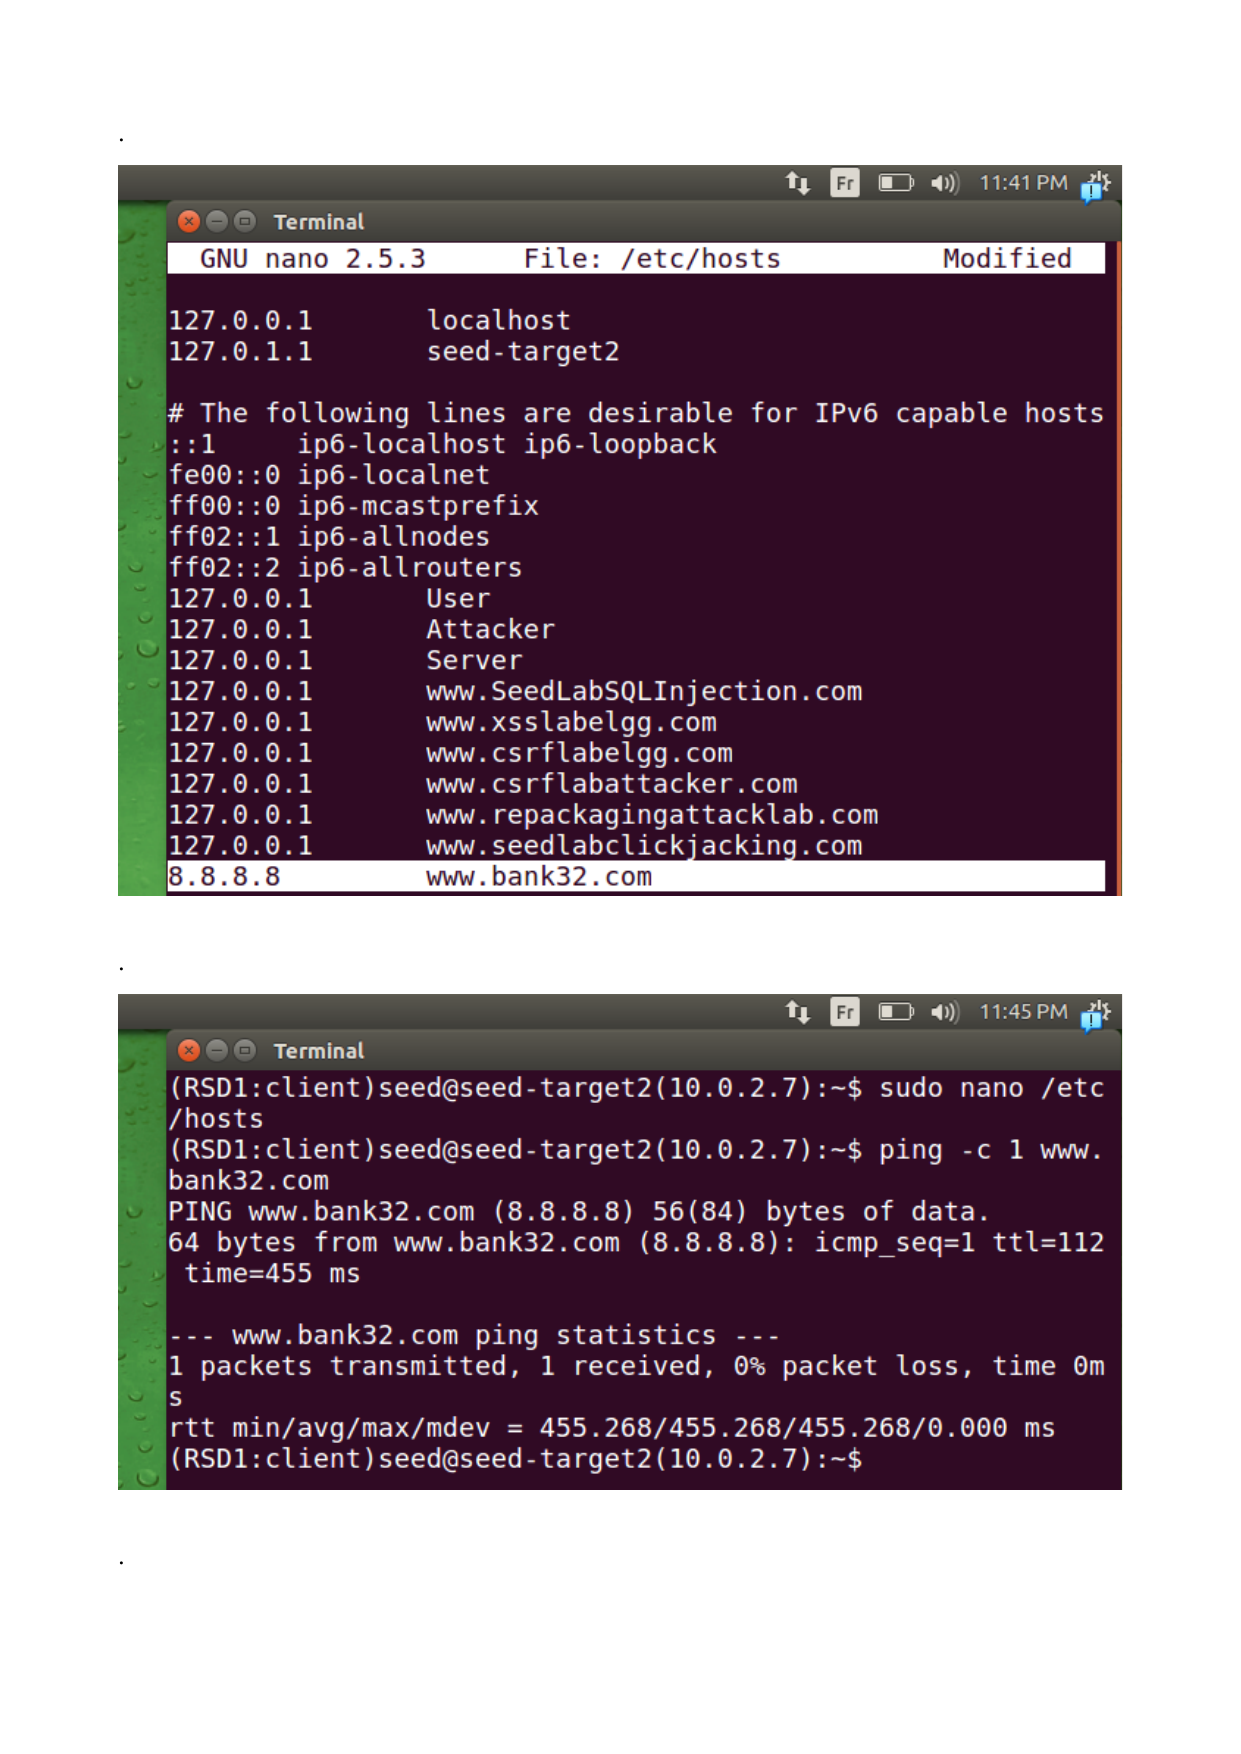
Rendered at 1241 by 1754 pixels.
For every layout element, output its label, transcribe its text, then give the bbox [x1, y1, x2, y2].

text . [118, 1541, 1122, 1570]
picture [118, 165, 1123, 896]
text . [118, 118, 1122, 147]
picture [118, 994, 1123, 1490]
text . [118, 947, 1122, 976]
